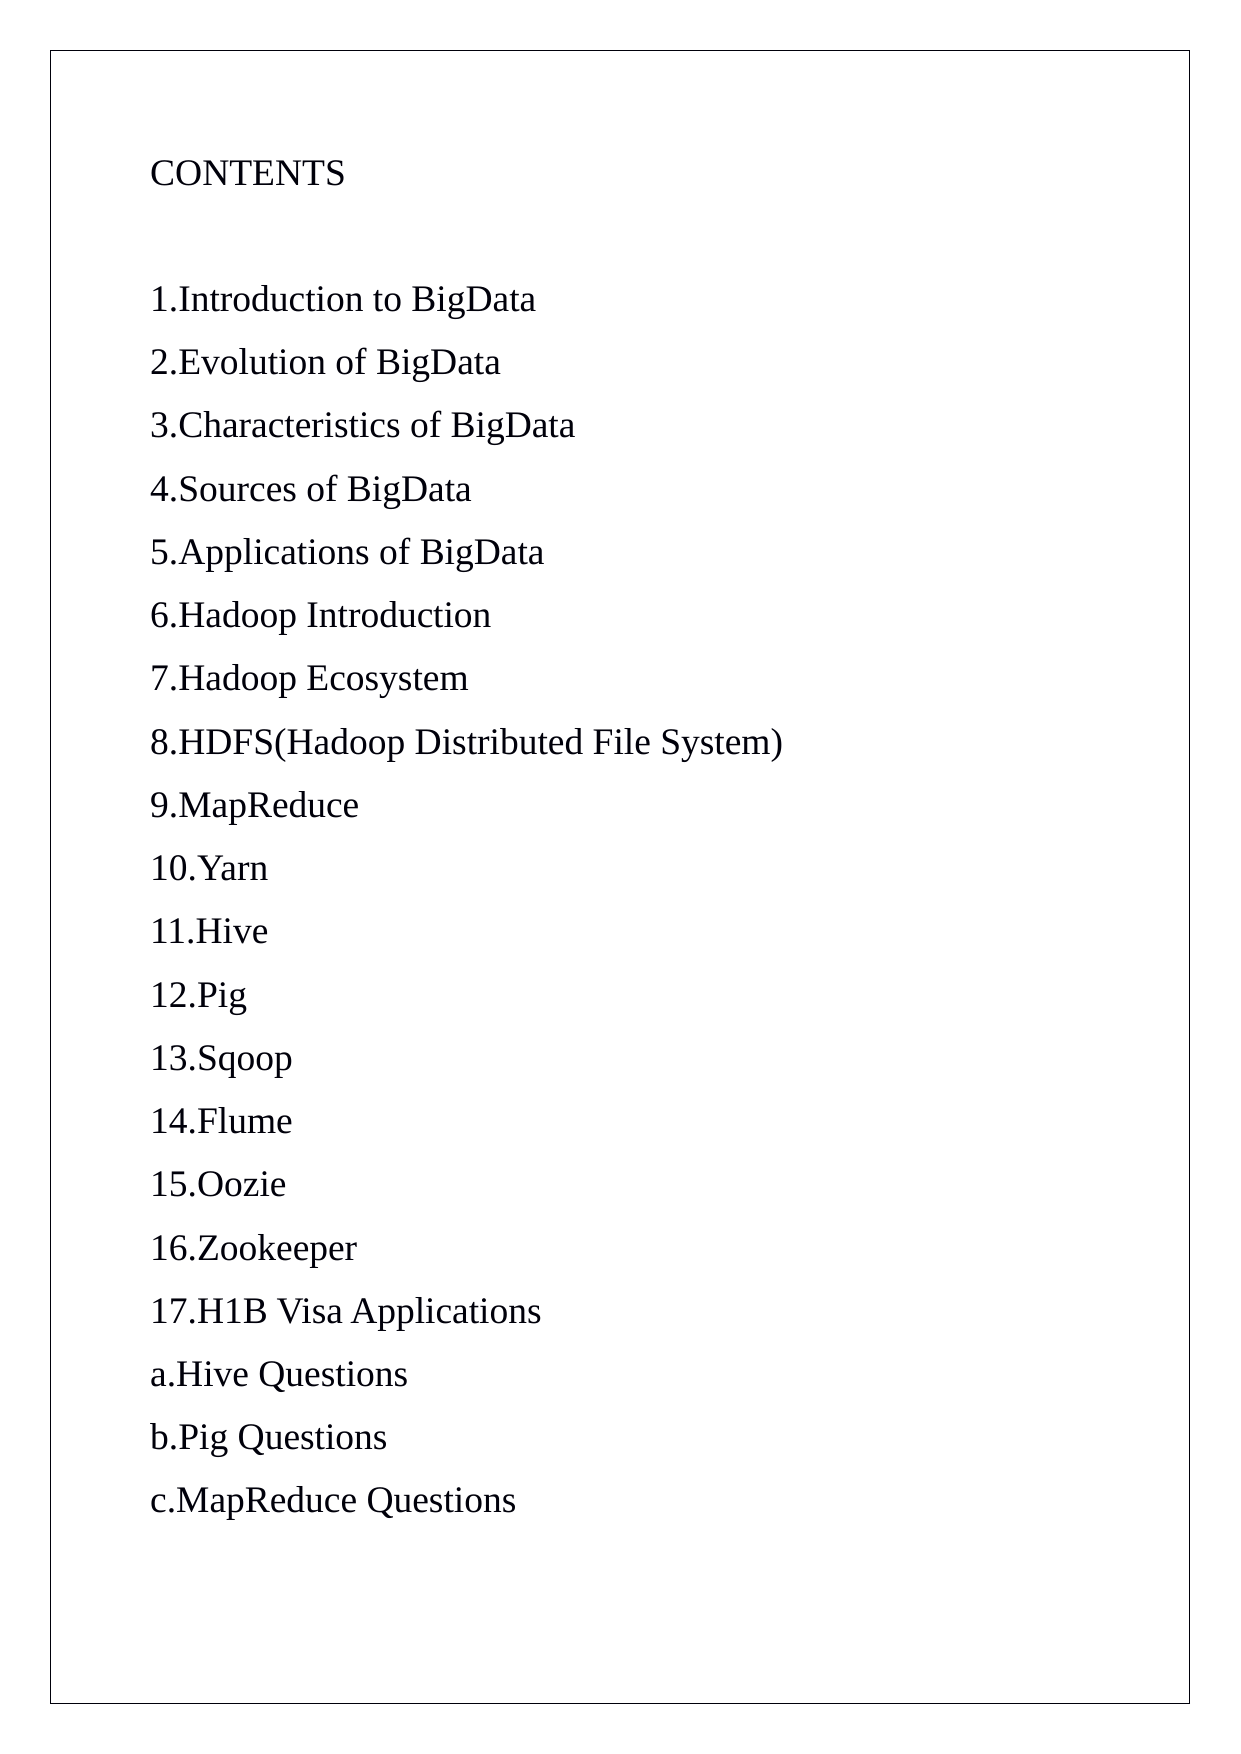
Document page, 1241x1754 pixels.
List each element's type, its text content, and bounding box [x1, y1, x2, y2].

text 17.H1B Visa Applications [150, 1288, 1090, 1331]
text 14.Flume [150, 1098, 1090, 1142]
text c.MapReduce Questions [150, 1478, 1090, 1521]
text 3.Characteristics of BigData [150, 403, 1090, 446]
text b.Pig Questions [150, 1414, 1090, 1458]
text 11.Hive [150, 909, 1090, 952]
text 2.Evolution of BigData [150, 340, 1090, 383]
text 16.Zookeeper [150, 1225, 1090, 1268]
text 10.Yarn [150, 846, 1090, 889]
text 7.Hadoop Ecosystem [150, 656, 1090, 699]
text 15.Oozie [150, 1162, 1090, 1205]
text 9.MapReduce [150, 782, 1090, 825]
text 6.Hadoop Introduction [150, 593, 1090, 636]
text 8.HDFS(Hadoop Distributed File System) [150, 719, 1090, 762]
text 13.Sqoop [150, 1035, 1090, 1078]
text 4.Sources of BigData [150, 466, 1090, 509]
text 5.Applications of BigData [150, 529, 1090, 572]
text 12.Pig [150, 972, 1090, 1015]
text 1.Introduction to BigData [150, 276, 1090, 319]
text a.Hive Questions [150, 1351, 1090, 1394]
text CONTENTS [150, 150, 1090, 193]
